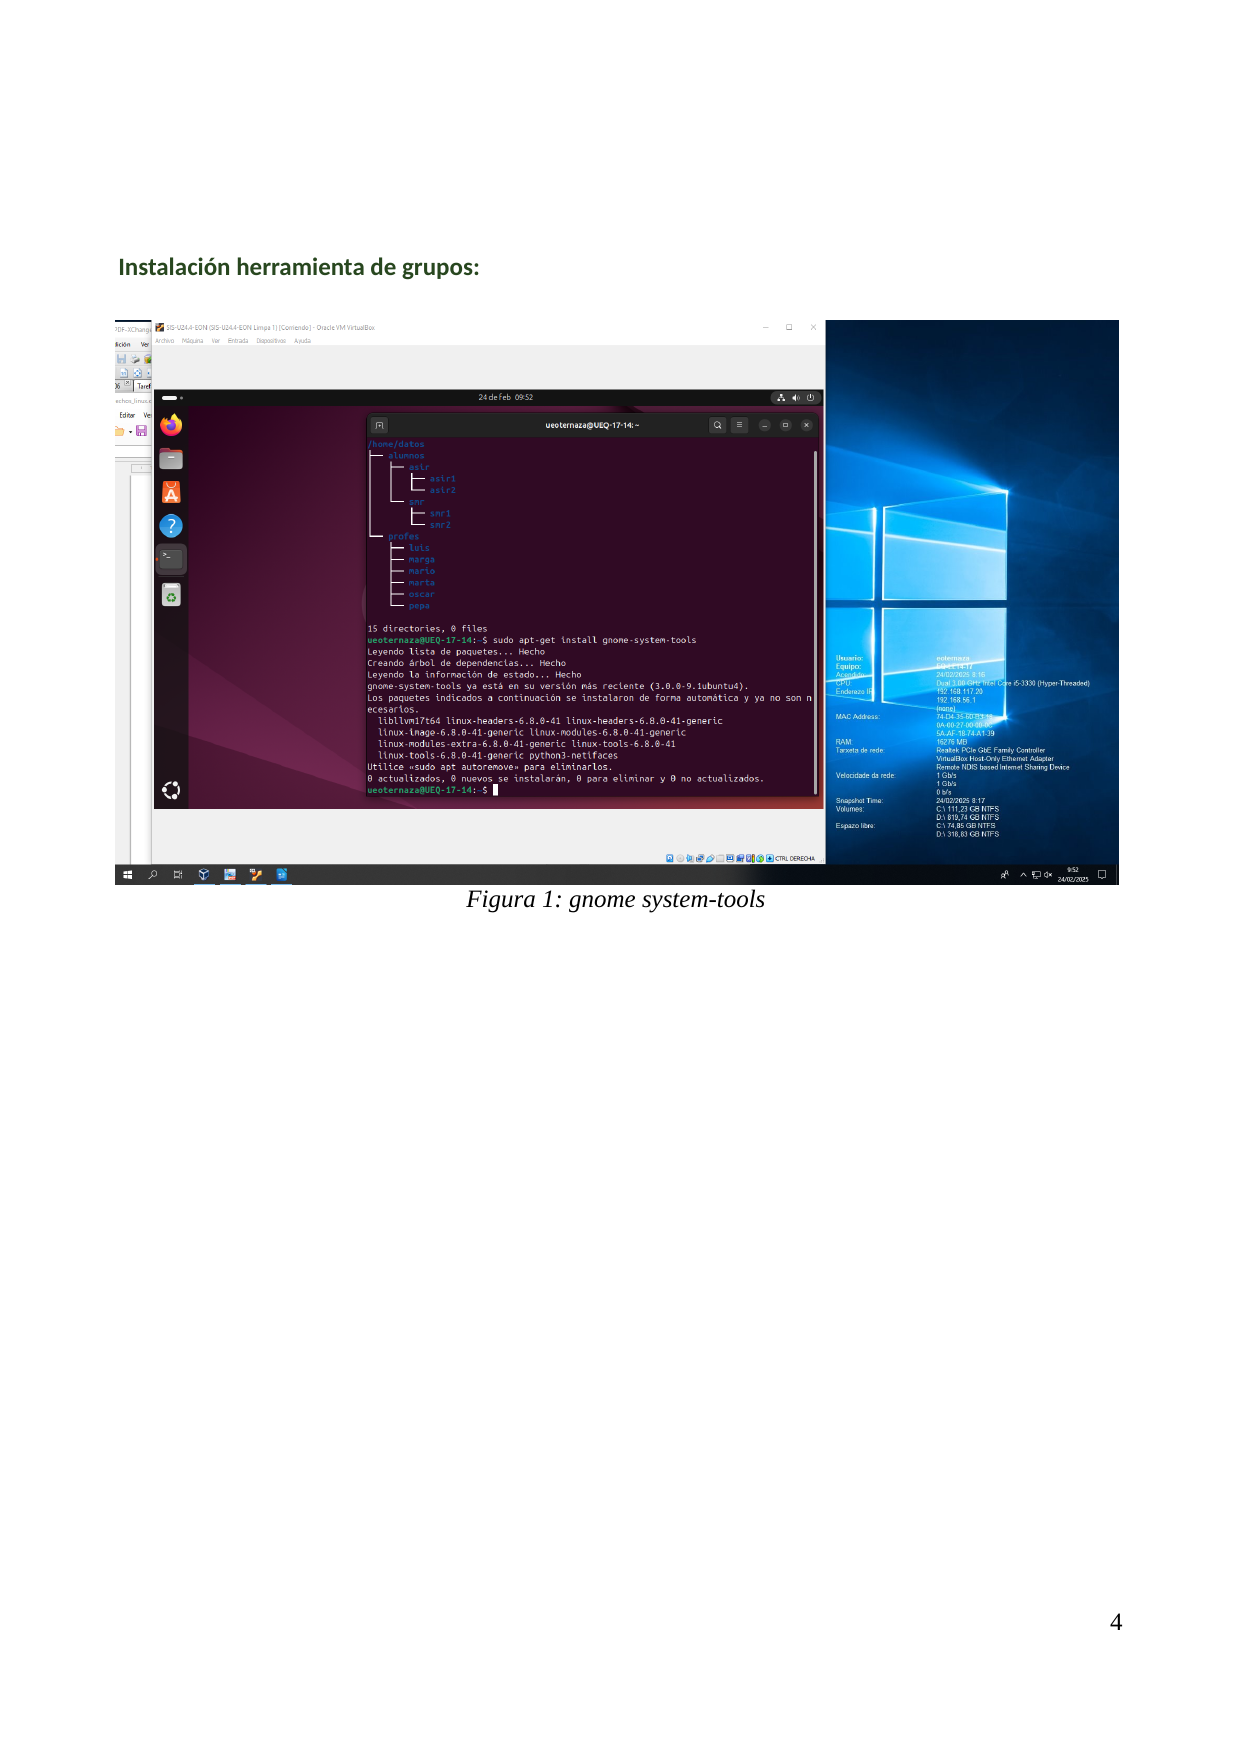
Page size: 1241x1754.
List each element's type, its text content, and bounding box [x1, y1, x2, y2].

text Figura 1: gnome system-tools [115, 885, 1119, 913]
subtitle Instalación herramienta de grupos: [118, 251, 1122, 281]
picture [115, 320, 1119, 885]
